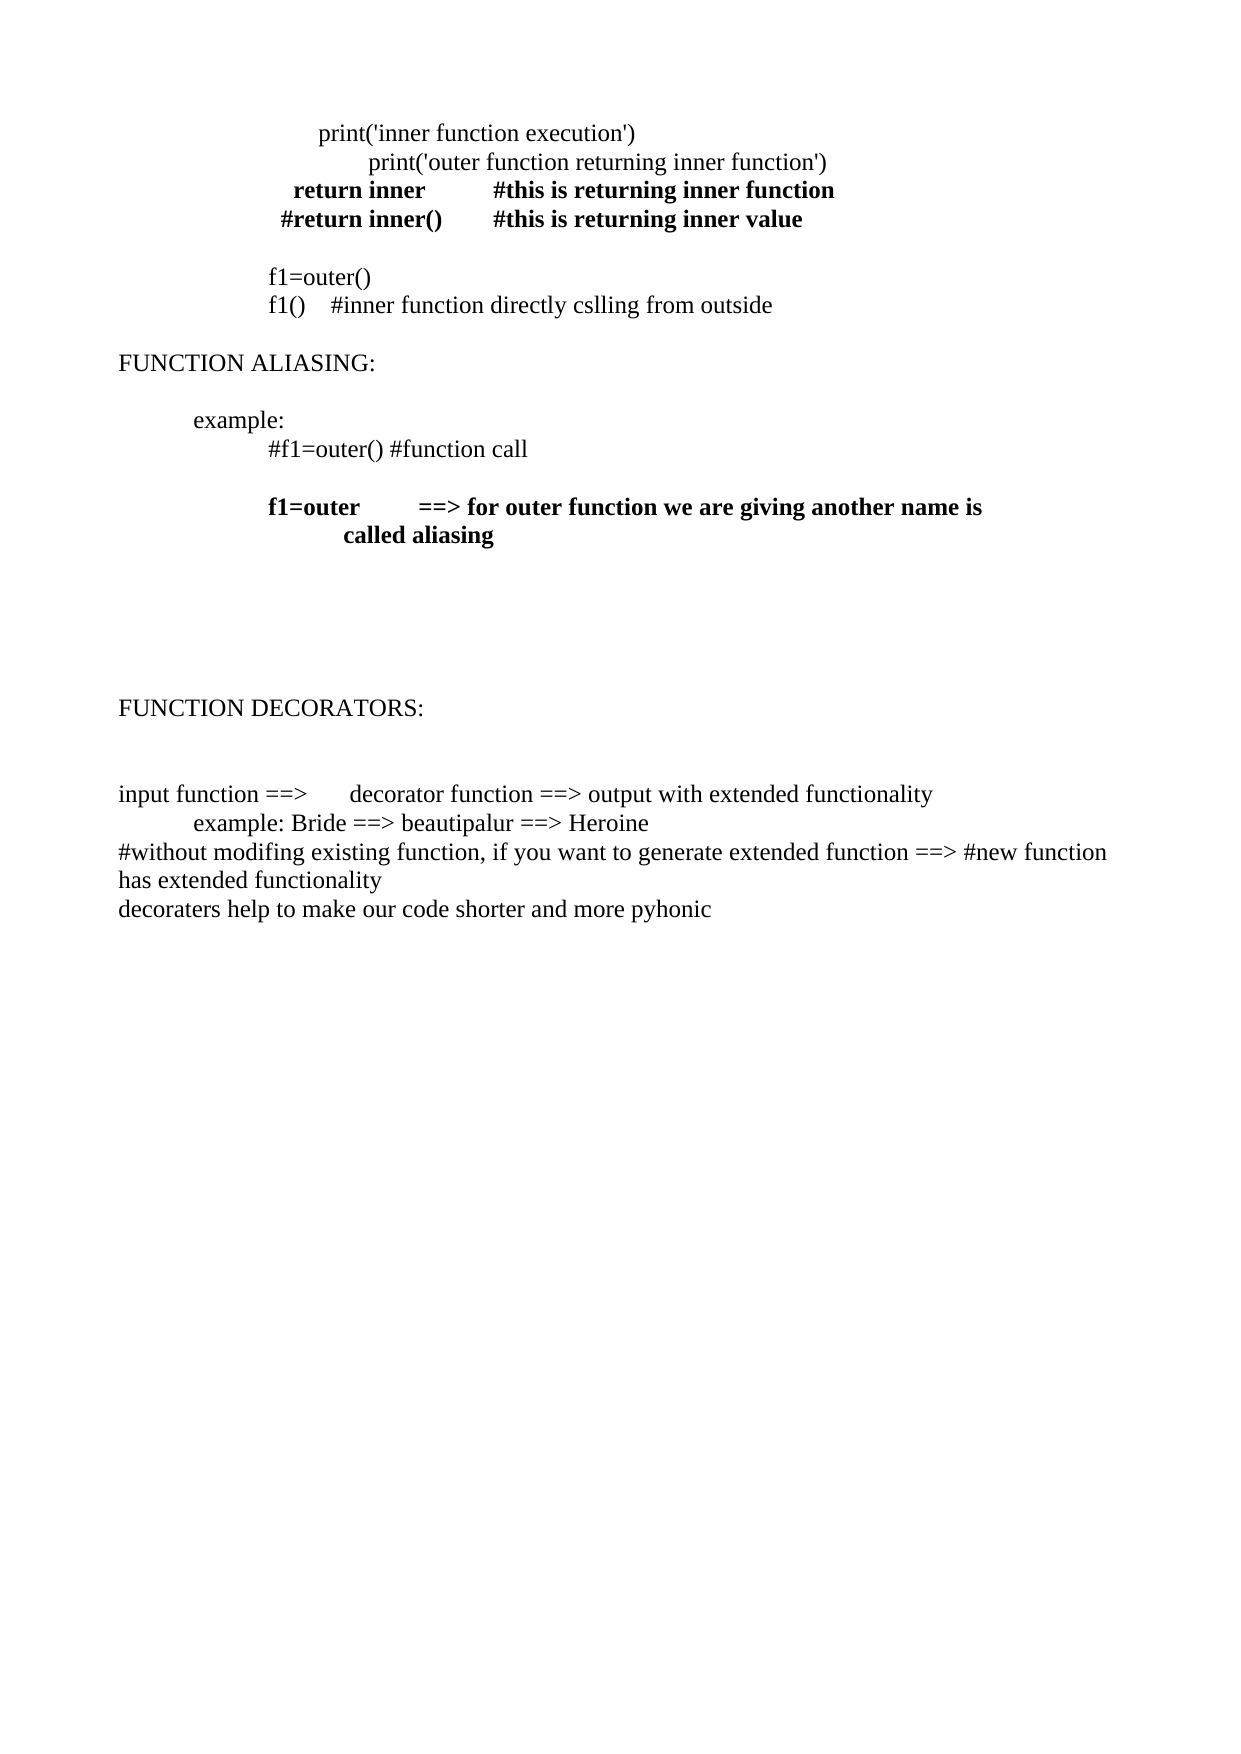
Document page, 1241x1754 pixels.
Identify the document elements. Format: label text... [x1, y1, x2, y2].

text #without modifing existing function, if you want to generate extended function ==> #new function has extended functionality [118, 837, 1122, 894]
text FUNCTION DECORATORS: [118, 693, 1122, 722]
text print('inner function execution') [118, 118, 1122, 147]
text example: Bride ==> beautipalur ==> Heroine [118, 808, 1122, 837]
text return inner #this is returning inner function [118, 176, 1122, 204]
text FUNCTION ALIASING: [118, 348, 1122, 377]
text f1=outer ==> for outer function we are giving another name is called aliasing [118, 492, 1122, 549]
text #f1=outer() #function call [118, 434, 1122, 463]
text example: [118, 406, 1122, 434]
text #return inner() #this is returning inner value [118, 204, 1122, 233]
text decoraters help to make our code shorter and more pyhonic [118, 894, 1122, 923]
text input function ==> decorator function ==> output with extended functionality [118, 779, 1122, 808]
text print('outer function returning inner function') [118, 147, 1122, 176]
text f1=outer() [118, 262, 1122, 291]
text f1() #inner function directly cslling from outside [118, 291, 1122, 319]
